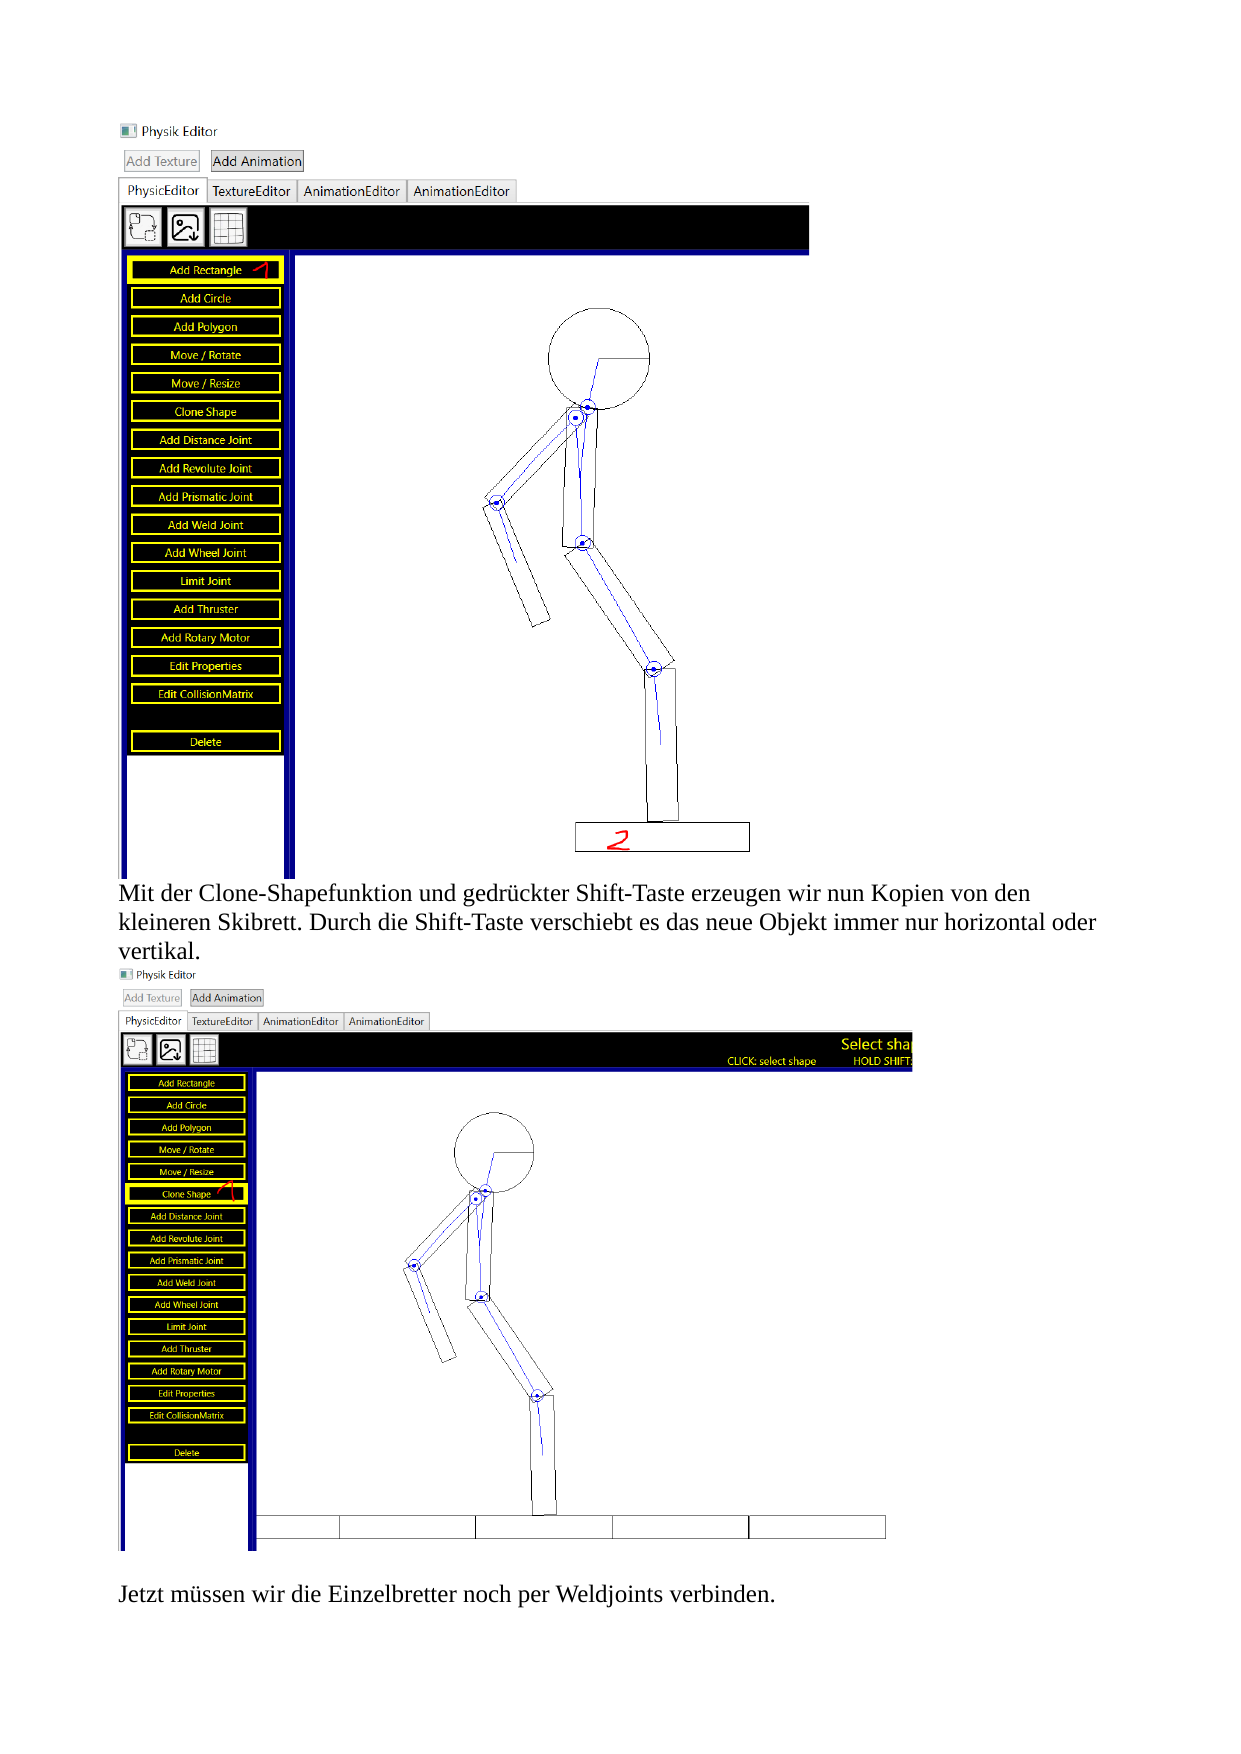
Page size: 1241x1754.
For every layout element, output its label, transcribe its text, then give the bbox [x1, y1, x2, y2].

picture [118, 118, 810, 879]
text Jetzt müssen wir die Einzelbretter noch per Weldjoints verbinden. [118, 1579, 1122, 1608]
picture [118, 964, 913, 1551]
text Mit der Clone-Shapefunktion und gedrückter Shift-Taste erzeugen wir nun Kopien von den kleineren Skibrett. Durch die Shift-Taste verschiebt es das neue Objekt immer nur horizontal oder vertikal. [118, 118, 1122, 965]
